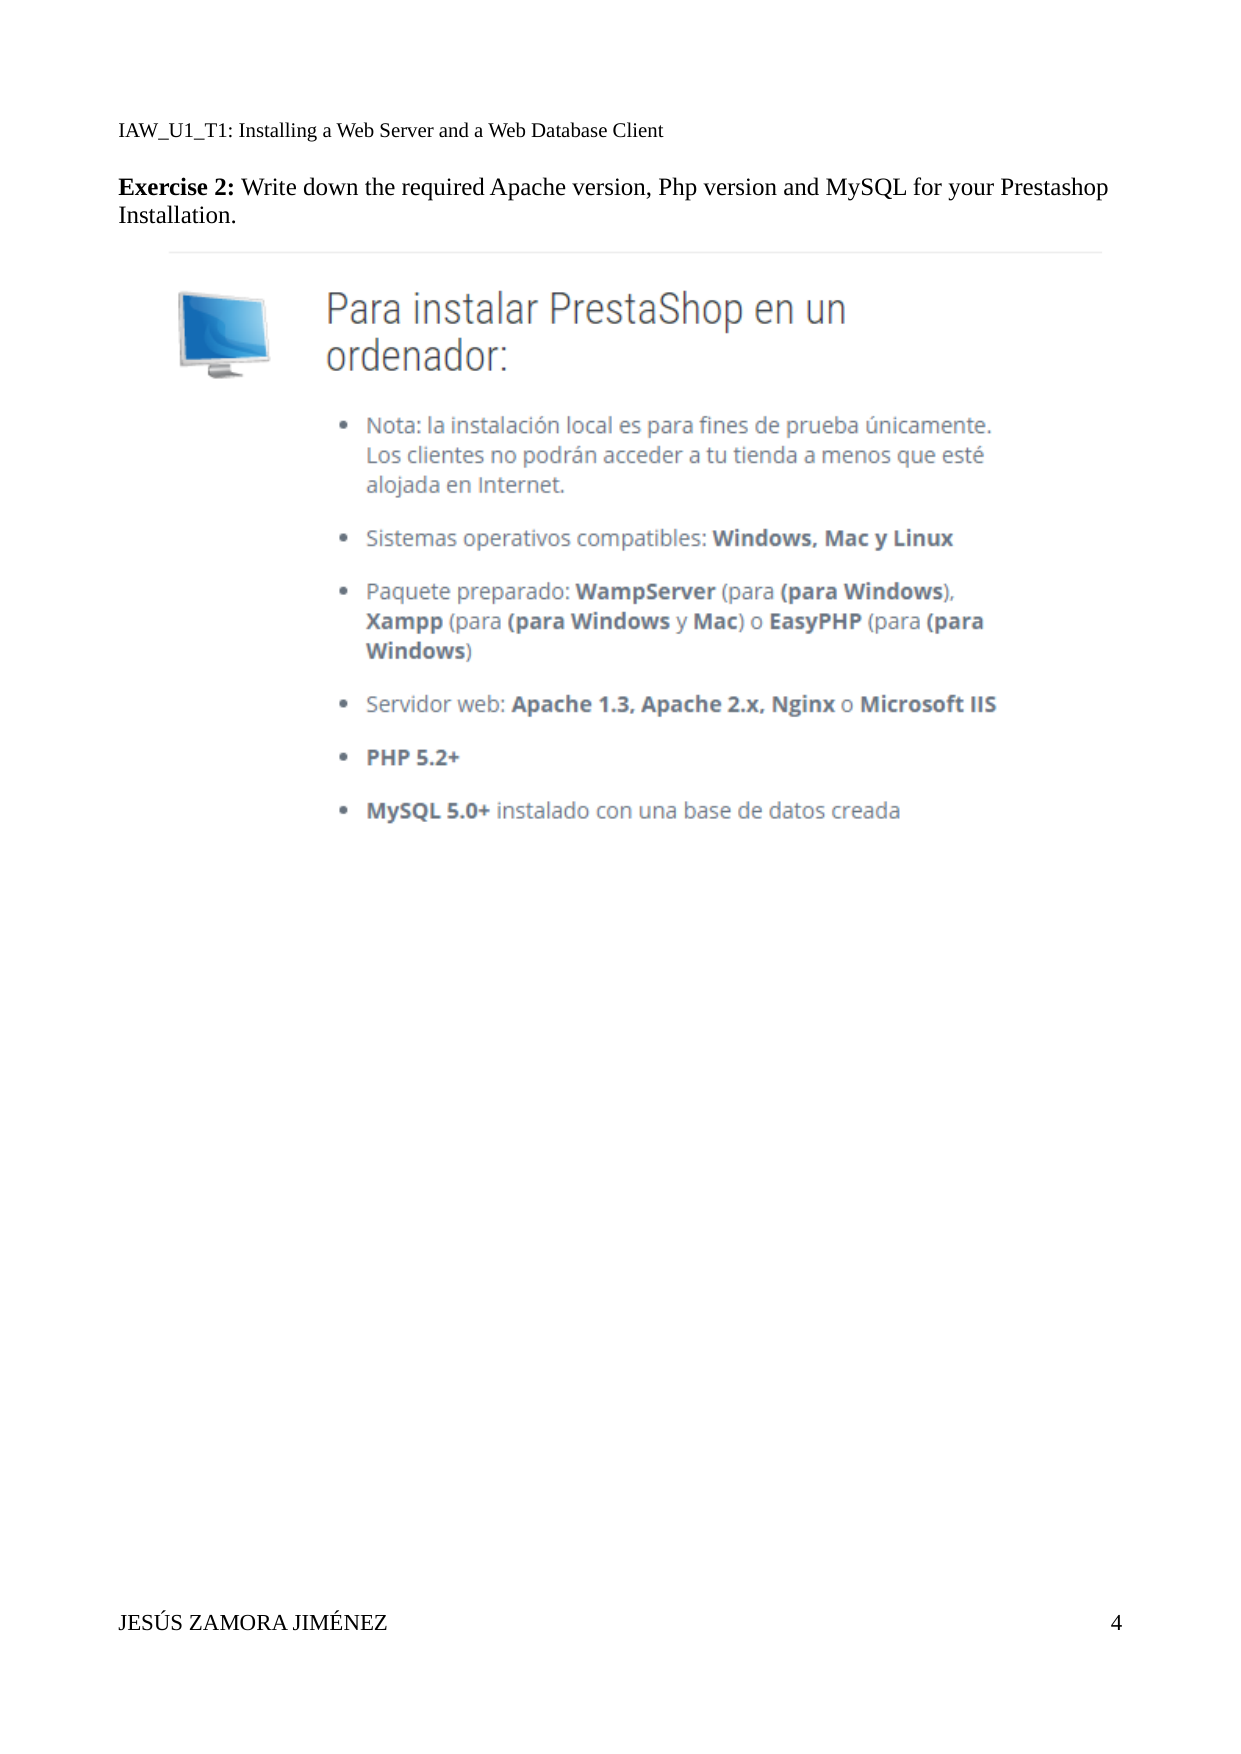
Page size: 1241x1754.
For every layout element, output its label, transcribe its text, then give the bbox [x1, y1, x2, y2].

list Exercise 2: Write down the required Apache version, Php version and MySQL for your Prestashop Installation. [118, 172, 1122, 229]
picture [138, 241, 1103, 858]
